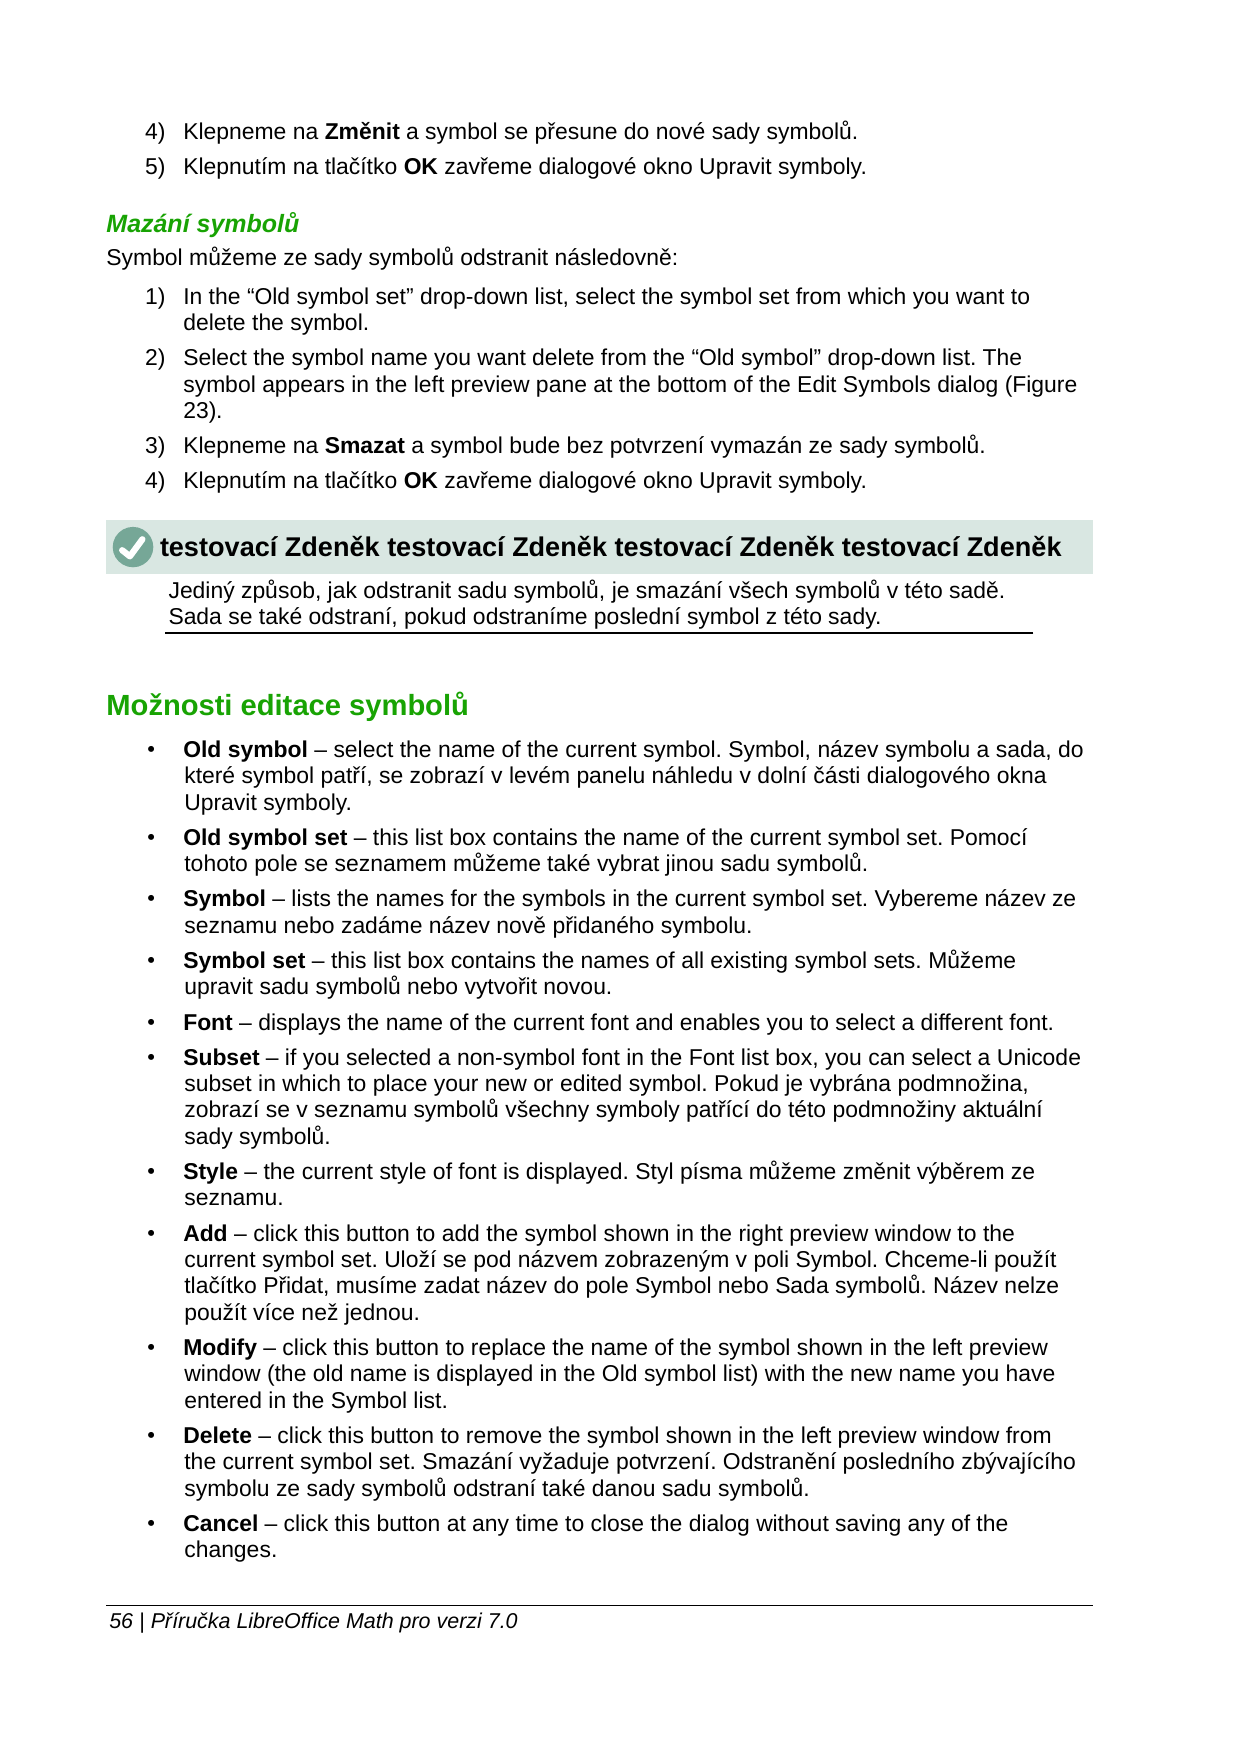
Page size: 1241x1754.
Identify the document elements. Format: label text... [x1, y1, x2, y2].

list Subset – if you selected a non-symbol font in the Font list box, you can select a Unicode subset in which to place your new or edited symbol. Pokud je vybrána podmnožina, zobrazí se v seznamu symbolů všechny symboly patřící do této podmnožiny aktuální sady symbolů. [144, 1041, 1093, 1149]
list Symbol – lists the names for the symbols in the current symbol set. Vybereme název ze seznamu nebo zadáme název nově přidaného symbolu. [144, 882, 1093, 938]
list Style – the current style of font is displayed. Styl písma můžeme změnit výběrem ze seznamu. [144, 1155, 1093, 1211]
text Jediný způsob, jak odstranit sadu symbolů, je smazání všech symbolů v této sadě. Sada se také odstraní, pokud odstraníme poslední symbol z této sady. [165, 574, 1033, 632]
list Modify – click this button to replace the name of the symbol shown in the left preview window (the old name is displayed in the Old symbol list) with the new name you have entered in the Symbol list. [144, 1331, 1093, 1413]
list Delete – click this button to remove the symbol shown in the left preview window from the current symbol set. Smazání vyžaduje potvrzení. Odstranění posledního zbývajícího symbolu ze sady symbolů odstraní také danou sadu symbolů. [144, 1419, 1093, 1501]
list Cancel – click this button at any time to close the dialog without saving any of the changes. [144, 1507, 1093, 1565]
text Symbol můžeme ze sady symbolů odstranit následovně: [106, 244, 1093, 270]
list Klepneme na Změnit a symbol se přesune do nové sady symbolů. [165, 118, 1093, 144]
list In the “Old symbol set” drop-down list, select the symbol set from which you want to delete the symbol. [165, 283, 1093, 335]
subtitle testovací Zdeněk testovací Zdeněk testovací Zdeněk testovací Zdeněk [106, 520, 1093, 574]
list Symbol set – this list box contains the names of all existing symbol sets. Můžeme upravit sadu symbolů nebo vytvořit novou. [144, 944, 1093, 1000]
subtitle Možnosti editace symbolů [106, 688, 1093, 721]
list Old symbol set – this list box contains the name of the current symbol set. Pomocí tohoto pole se seznamem můžeme také vybrat jinou sadu symbolů. [144, 821, 1093, 877]
list Add – click this button to add the symbol shown in the right preview window to the current symbol set. Uloží se pod názvem zobrazeným v poli Symbol. Chceme-li použít tlačítko Přidat, musíme zadat název do pole Symbol nebo Sada symbolů. Název nelze použít více než jednou. [144, 1217, 1093, 1325]
list Klepneme na Smazat a symbol bude bez potvrzení vymazán ze sady symbolů. [165, 432, 1093, 458]
list Old symbol – select the name of the current symbol. Symbol, název symbolu a sada, do které symbol patří, se zobrazí v levém panelu náhledu v dolní části dialogového okna Upravit symboly. [144, 733, 1093, 815]
list Klepnutím na tlačítko OK zavřeme dialogové okno Upravit symboly. [165, 153, 1093, 180]
list Font – displays the name of the current font and enables you to select a different font. [144, 1006, 1093, 1035]
list Klepnutím na tlačítko OK zavřeme dialogové okno Upravit symboly. [165, 467, 1093, 494]
list Select the symbol name you want delete from the “Old symbol” drop-down list. The symbol appears in the left preview pane at the bottom of the Edit Symbols dialog (Figure 23). [165, 344, 1093, 423]
subtitle Mazání symbolů [106, 209, 1093, 238]
